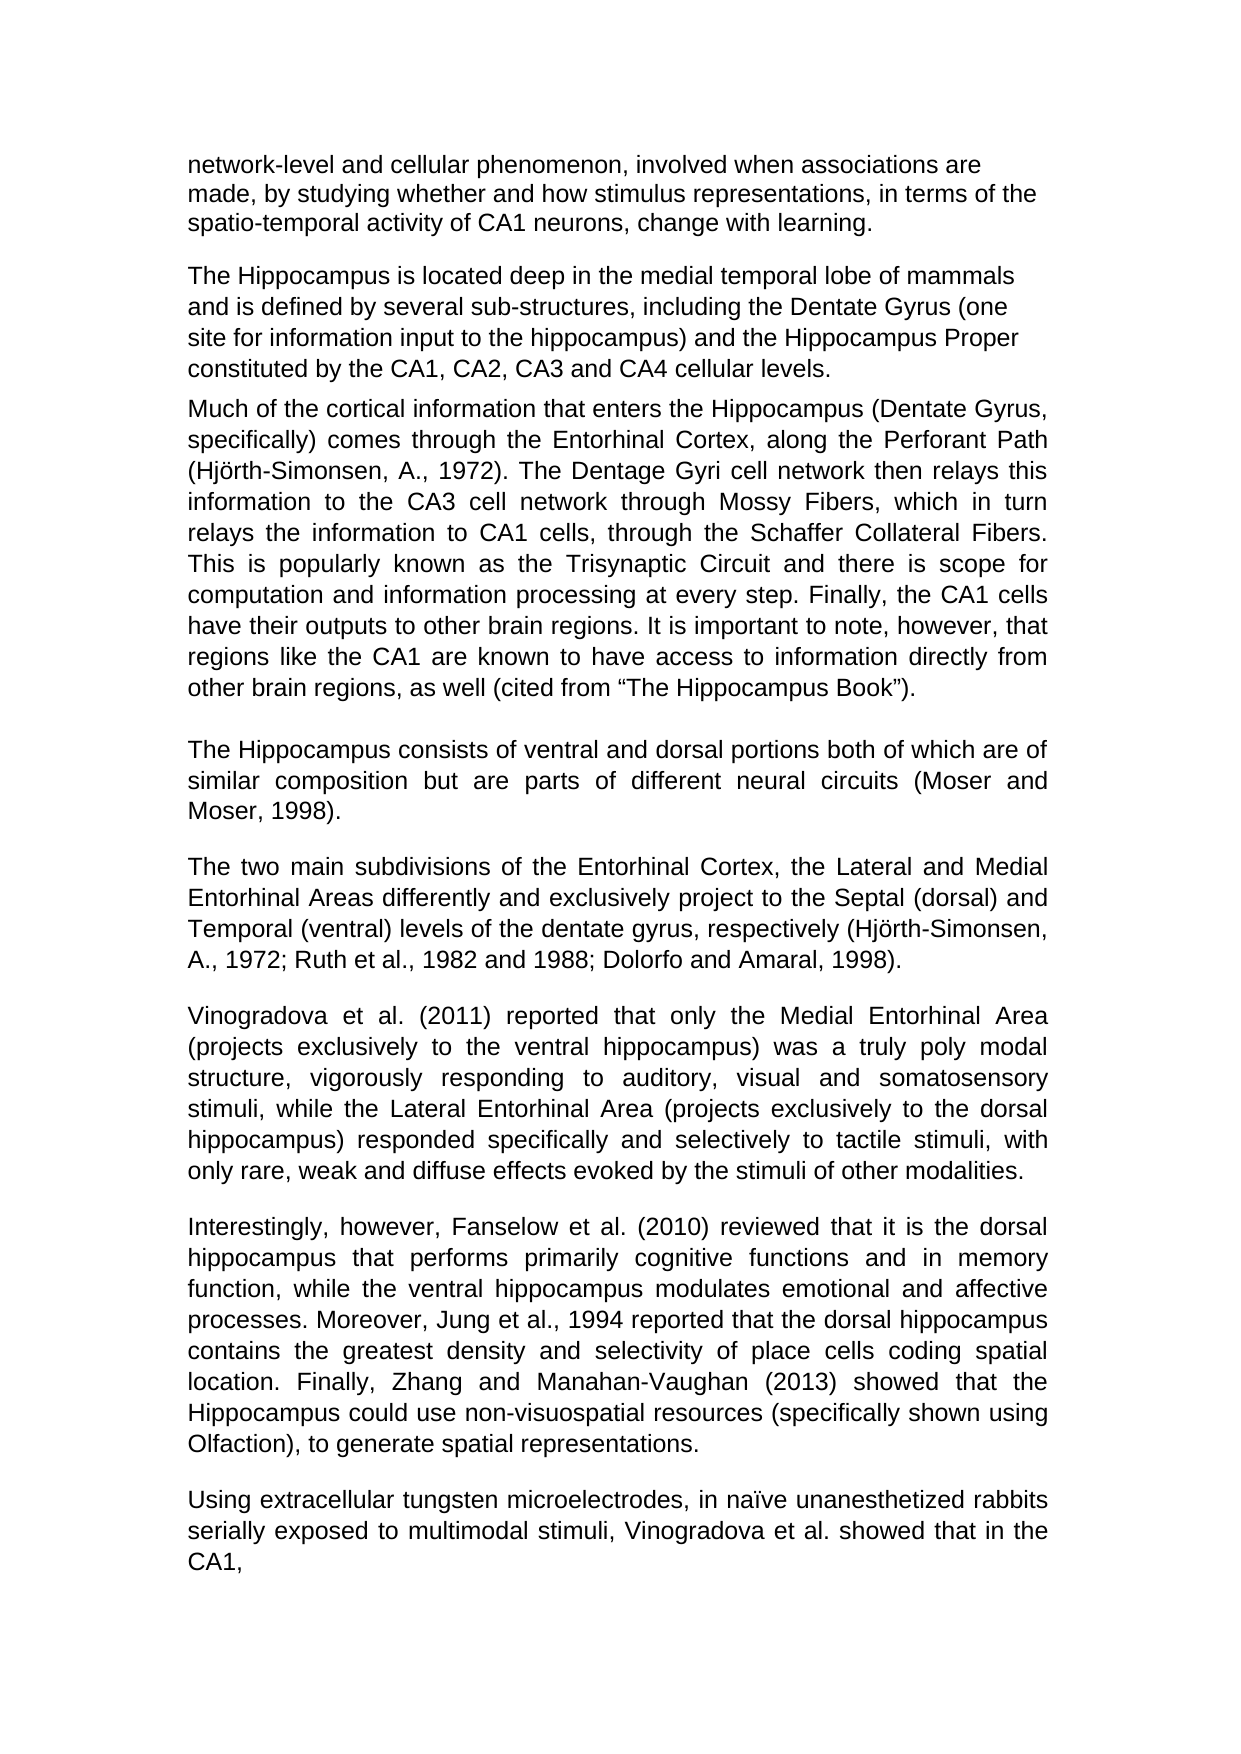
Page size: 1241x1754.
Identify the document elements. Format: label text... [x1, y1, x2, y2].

text network-level and cellular phenomenon, involved when associations are made, by studying whether and how stimulus representations, in terms of the spatio-temporal activity of CA1 neurons, change with learning. [187, 150, 1053, 236]
text The Hippocampus is located deep in the medial temporal lobe of mammals and is defined by several sub-structures, including the Dentate Gyrus (one site for information input to the hippocampus) and the Hippocampus Proper constituted by the CA1, CA2, CA3 and CA4 cellular levels. [187, 261, 1049, 383]
text Interestingly, however, Fanselow et al. (2010) reviewed that it is the dorsal hippocampus that performs primarily cognitive functions and in memory function, while the ventral hippocampus modulates emotional and affective processes. Moreover, Jung et al., 1994 reported that the dorsal hippocampus contains the greatest density and selectivity of place cells coding spatial location. Finally, Zhang and Manahan-Vaughan (2013) showed that the Hippocampus could use non-visuospatial resources (specifically shown using Olfaction), to generate spatial representations. [187, 1212, 1049, 1458]
text Much of the cortical information that enters the Hippocampus (Dentate Gyrus, specifically) comes through the Entorhinal Cortex, along the Perforant Path (Hjörth-Simonsen, A., 1972). The Dentage Gyri cell network then relays this information to the CA3 cell network through Mossy Fibers, which in turn relays the information to CA1 cells, through the Schaffer Collateral Fibers. This is popularly known as the Trisynaptic Circuit and there is scope for computation and information processing at every step. Finally, the CA1 cells have their outputs to other brain regions. It is important to note, however, that regions like the CA1 are known to have access to information directly from other brain regions, as well (cited from “The Hippocampus Book”). [187, 394, 1049, 702]
text The Hippocampus consists of ventral and dorsal portions both of which are of similar composition but are parts of different neural circuits (Moser and Moser, 1998). [187, 735, 1049, 825]
text Using extracellular tungsten microelectrodes, in naïve unanesthetized rabbits serially exposed to multimodal stimuli, Vinogradova et al. showed that in the CA1, [187, 1485, 1049, 1576]
text The two main subdivisions of the Entorhinal Cortex, the Lateral and Medial Entorhinal Areas differently and exclusively project to the Septal (dorsal) and Temporal (ventral) levels of the dentate gyrus, respectively (Hjörth-Simonsen, A., 1972; Ruth et al., 1982 and 1988; Dolorfo and Amaral, 1998). [187, 851, 1049, 973]
text Vinogradova et al. (2011) reported that only the Medial Entorhinal Area (projects exclusively to the ventral hippocampus) was a truly poly modal structure, vigorously responding to auditory, visual and somatosensory stimuli, while the Lateral Entorhinal Area (projects exclusively to the dorsal hippocampus) responded specifically and selectively to tactile stimuli, with only rare, weak and diffuse effects evoked by the stimuli of other modalities. [187, 1001, 1049, 1184]
